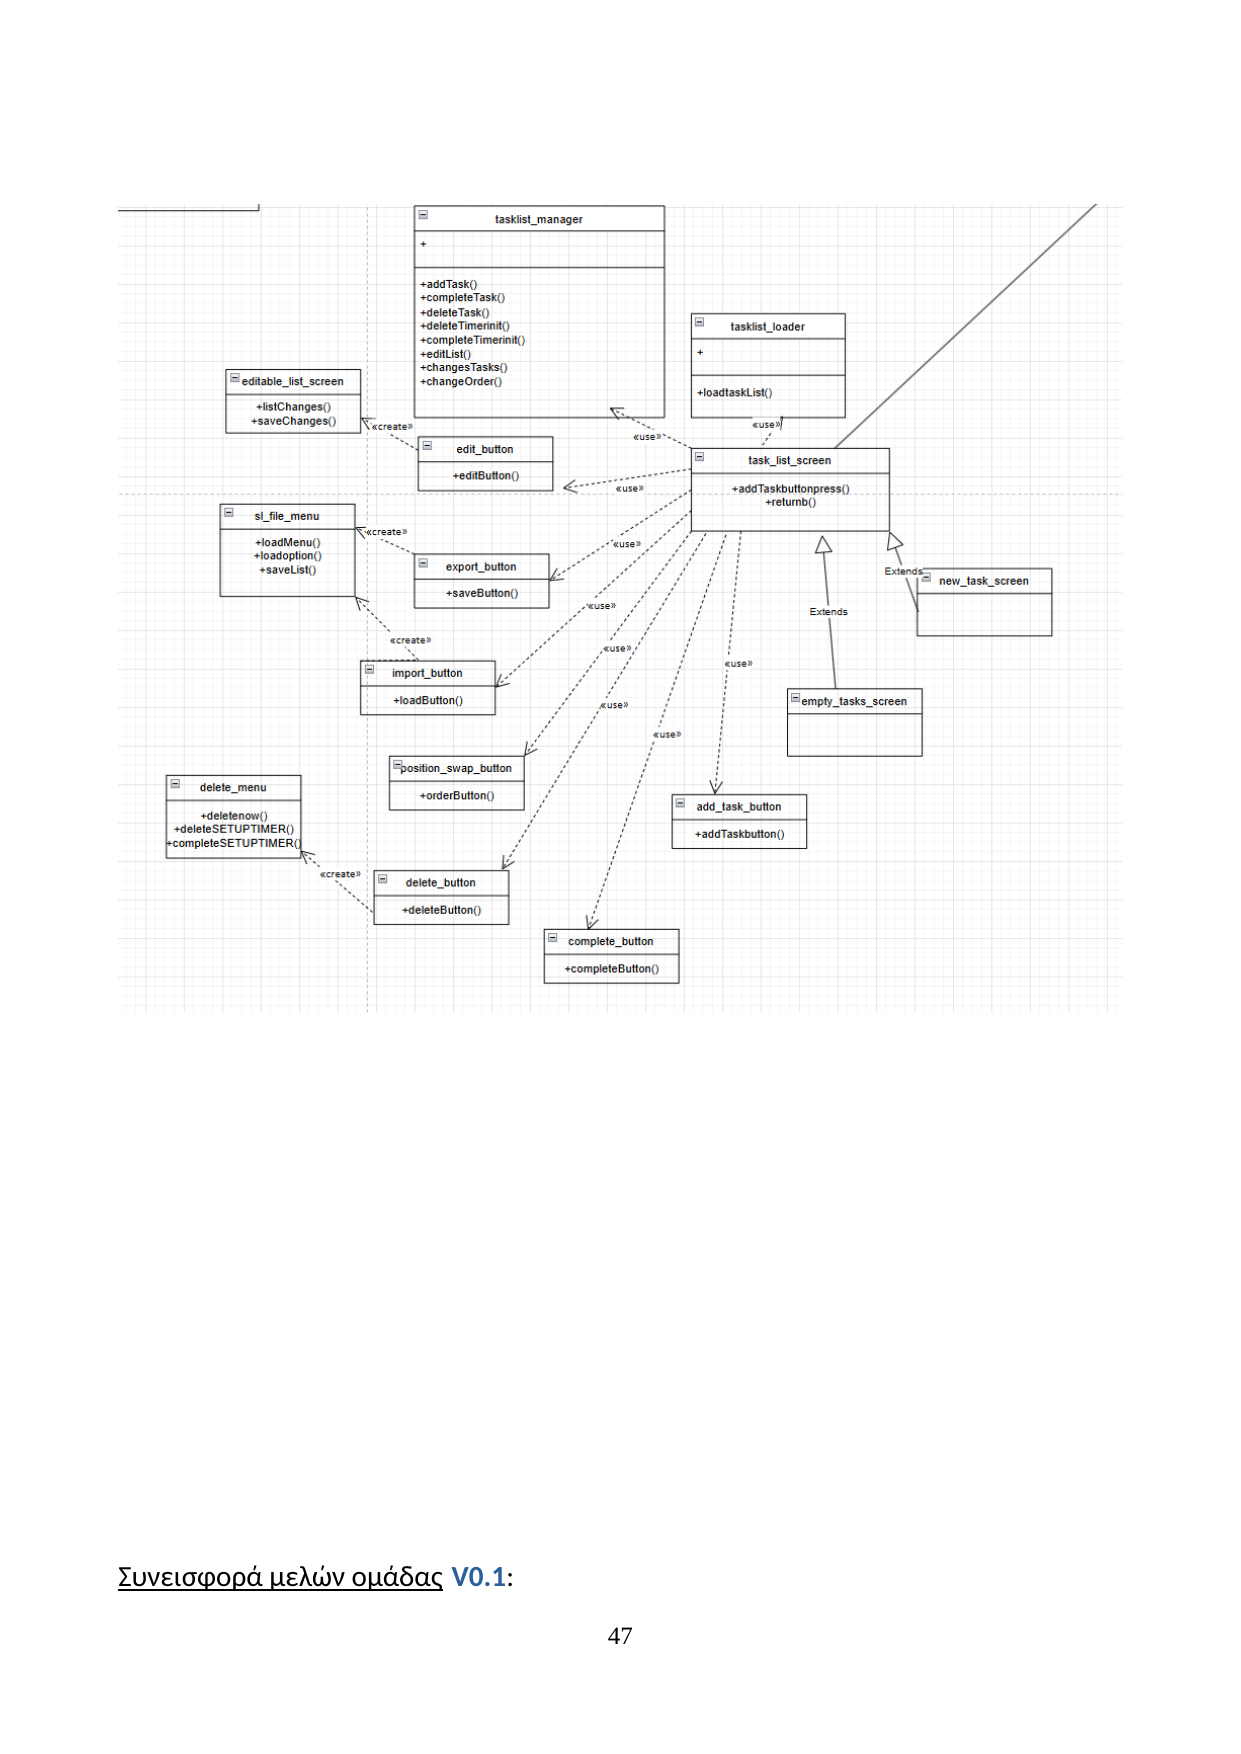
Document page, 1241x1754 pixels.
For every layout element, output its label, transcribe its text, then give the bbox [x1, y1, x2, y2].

picture [118, 204, 1123, 1013]
text Συνεισφορά μελών ομάδας V0.1: [118, 1558, 1122, 1594]
